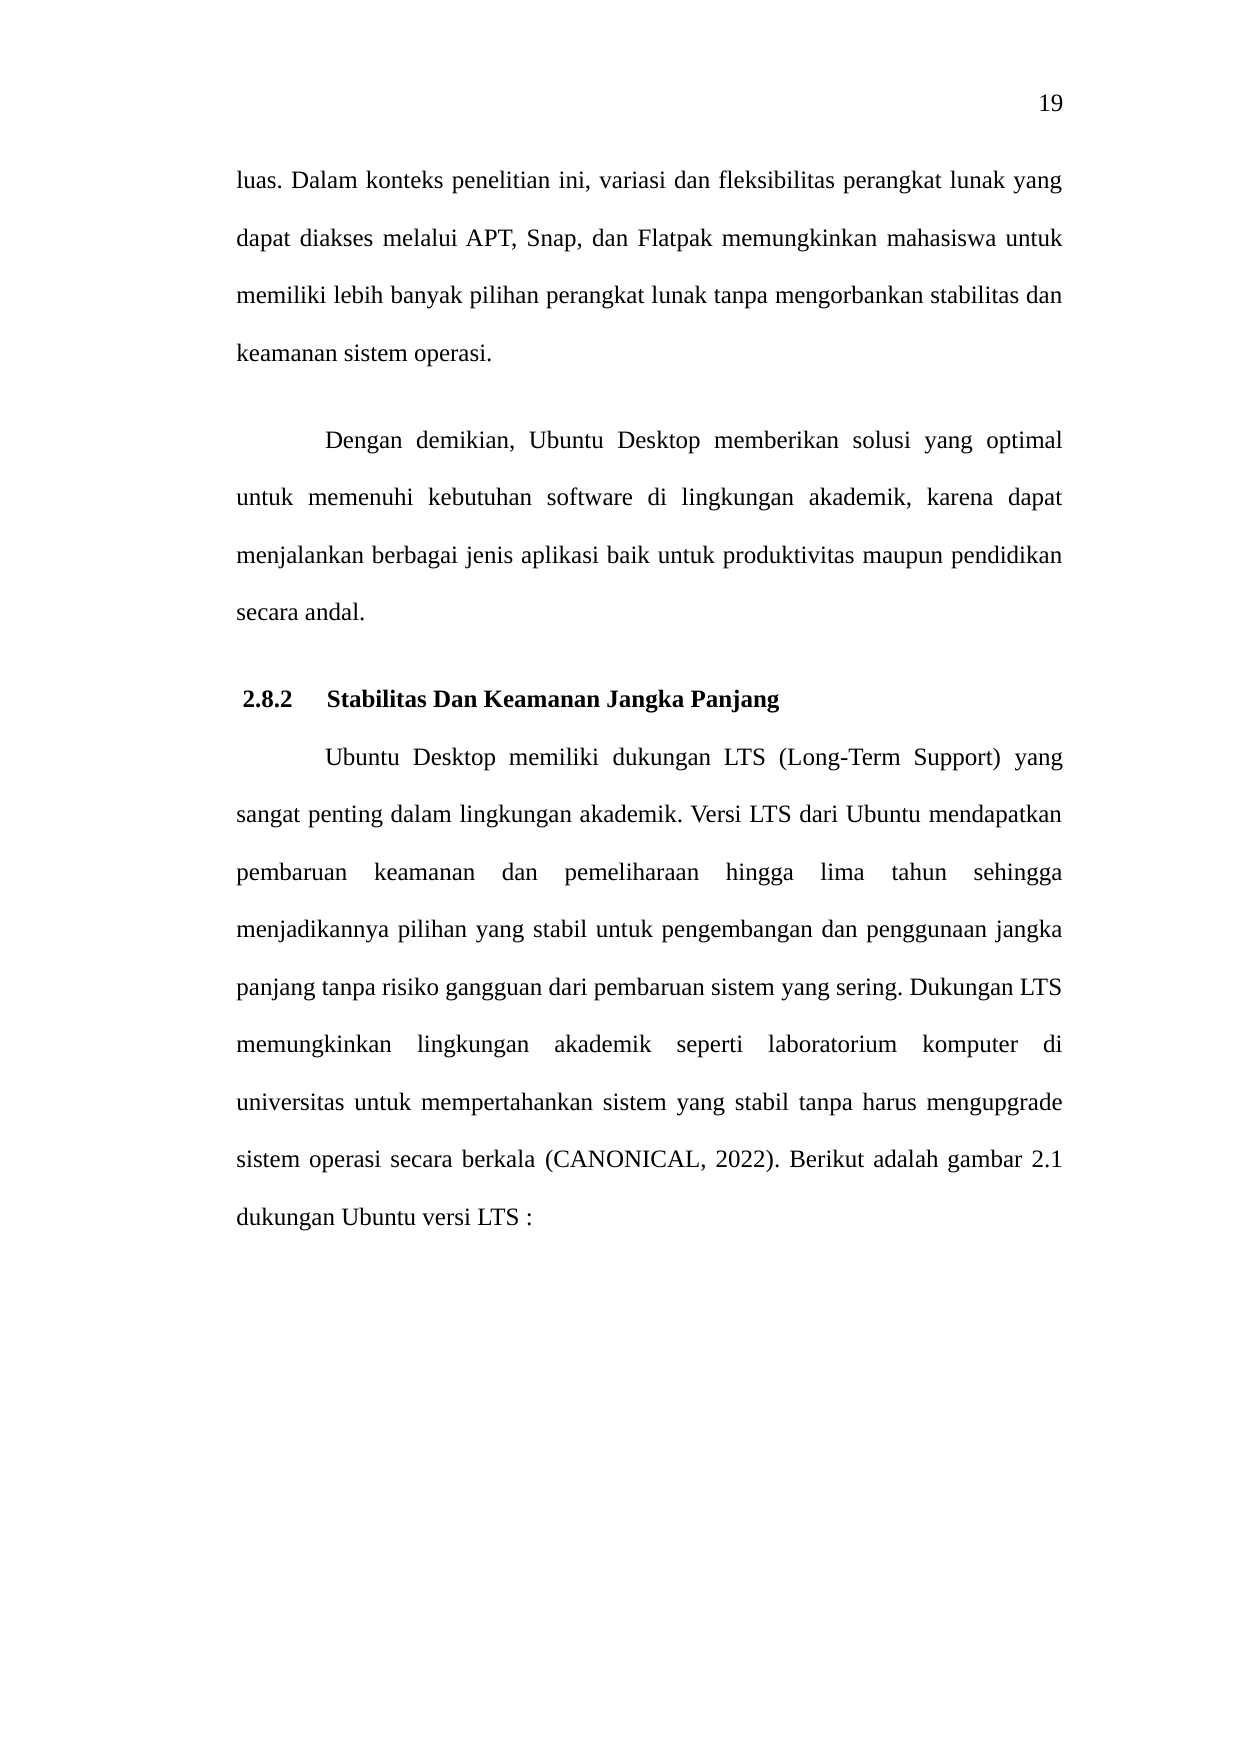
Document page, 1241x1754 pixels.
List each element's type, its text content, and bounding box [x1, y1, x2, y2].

text luas. Dalam konteks penelitian ini, variasi dan fleksibilitas perangkat lunak yang dapat diakses melalui APT, Snap, dan Flatpak memungkinkan mahasiswa untuk memiliki lebih banyak pilihan perangkat lunak tanpa mengorbankan stabilitas dan keamanan sistem operasi. [236, 165, 1063, 367]
text Ubuntu Desktop memiliki dukungan LTS (Long-Term Support) yang sangat penting dalam lingkungan akademik. Versi LTS dari Ubuntu mendapatkan pembaruan keamanan dan pemeliharaan hingga lima tahun sehingga menjadikannya pilihan yang stabil untuk pengembangan dan penggunaan jangka panjang tanpa risiko gangguan dari pembaruan sistem yang sering. Dukungan LTS memungkinkan lingkungan akademik seperti laboratorium komputer di universitas untuk mempertahankan sistem yang stabil tanpa harus mengupgrade sistem operasi secara berkala (CANONICAL, 2022)⁠. Berikut adalah gambar 2.1 dukungan Ubuntu versi LTS : [236, 742, 1063, 1231]
text Dengan demikian, Ubuntu Desktop memberikan solusi yang optimal untuk memenuhi kebutuhan software di lingkungan akademik, karena dapat menjalankan berbagai jenis aplikasi baik untuk produktivitas maupun pendidikan secara andal. [236, 425, 1063, 626]
subtitle Stabilitas dan Keamanan Jangka Panjang [236, 684, 1063, 713]
